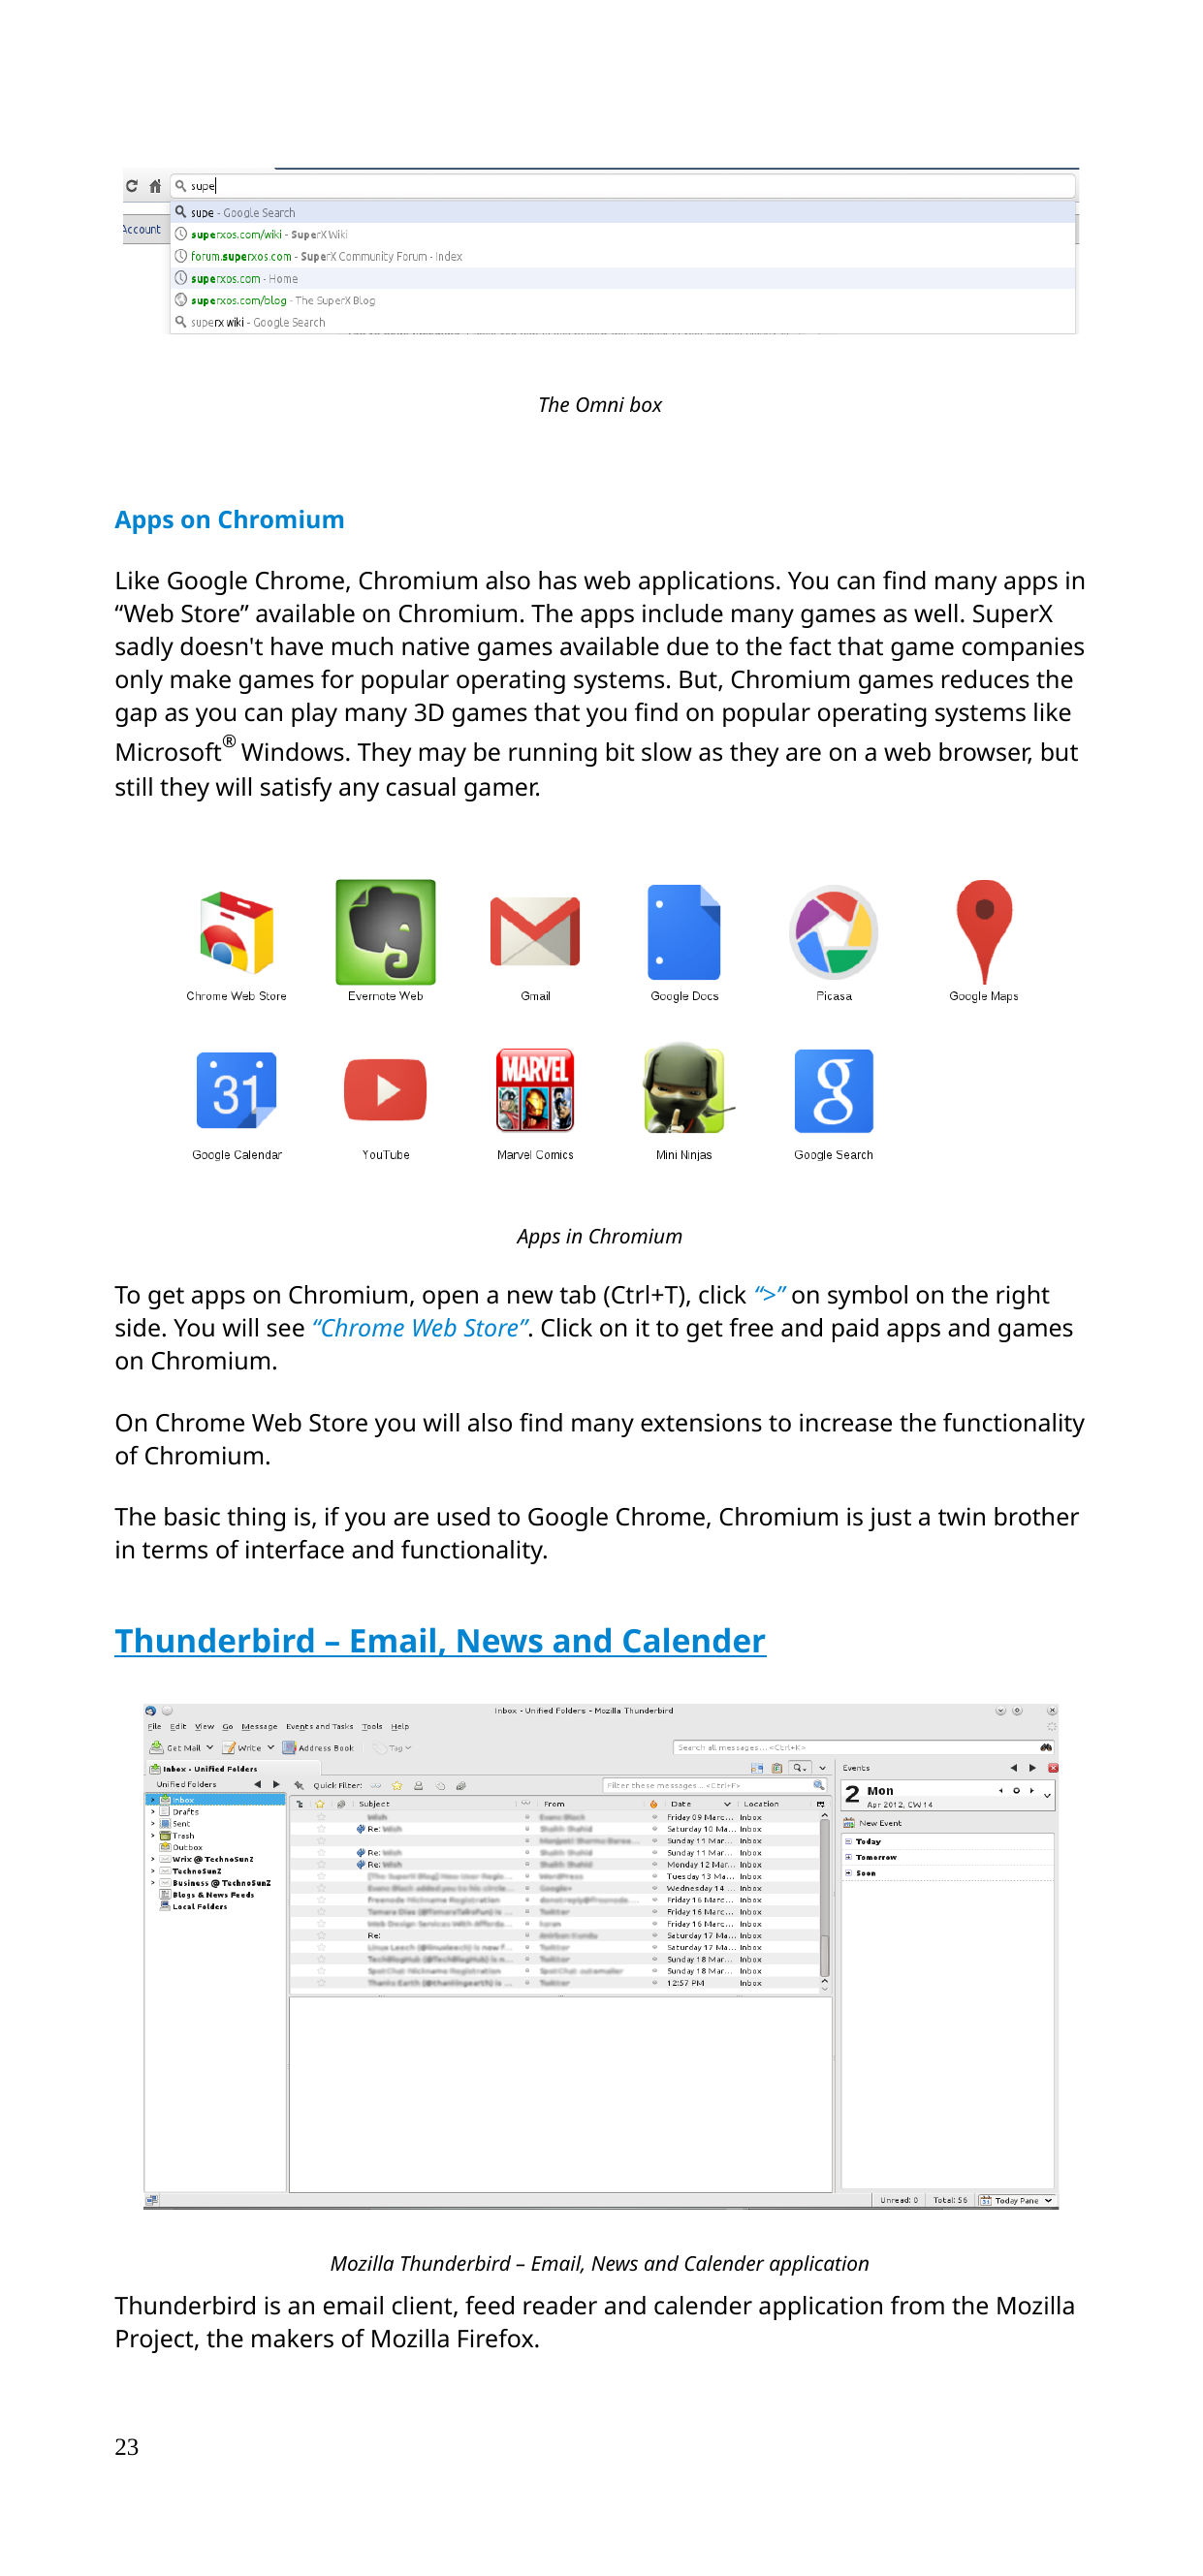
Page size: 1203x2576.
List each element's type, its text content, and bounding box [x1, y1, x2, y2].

text Like Google Chrome, Chromium also has web applications. You can find many apps in “Web Store” available on Chromium. The apps include many games as well. SuperX sadly doesn't have much native games available due to the fact that game companies only make games for popular operating systems. But, Chromium games reduces the gap as you can play many 3D games that you find on popular operating systems like Microsoft® Windows. They may be running bit slow as they are on a web browser, but still they will satisfy any casual gamer. [114, 563, 1088, 802]
text The Omni box [114, 391, 1088, 418]
picture [123, 168, 1080, 334]
picture [143, 1704, 1060, 2210]
text Mozilla Thunderbird – Email, News and Calender application [114, 2249, 1088, 2277]
text On Chrome Web Store you will also find many extensions to increase the functionality of Chromium. [114, 1405, 1088, 1471]
text The basic thing is, if you are used to Google Chrome, Chromium is just a twin brother in terms of interface and functionality. [114, 1500, 1088, 1566]
text To get apps on Chromium, open a new tab (Ctrl+T), click “>” on symbol on the right side. You will see “Chrome Web Store”. Click on it to get free and paid apps and games on Chromium. [114, 1278, 1088, 1377]
text Apps on Chromium [114, 502, 1088, 535]
text Thunderbird – Email, News and Calender [114, 1618, 1088, 1662]
picture [143, 829, 1059, 1223]
text Thunderbird is an email client, feed reader and calender application from the Mozilla Project, the makers of Mozilla Firefox. [114, 2289, 1088, 2355]
text Apps in Chromium [114, 831, 1088, 1250]
